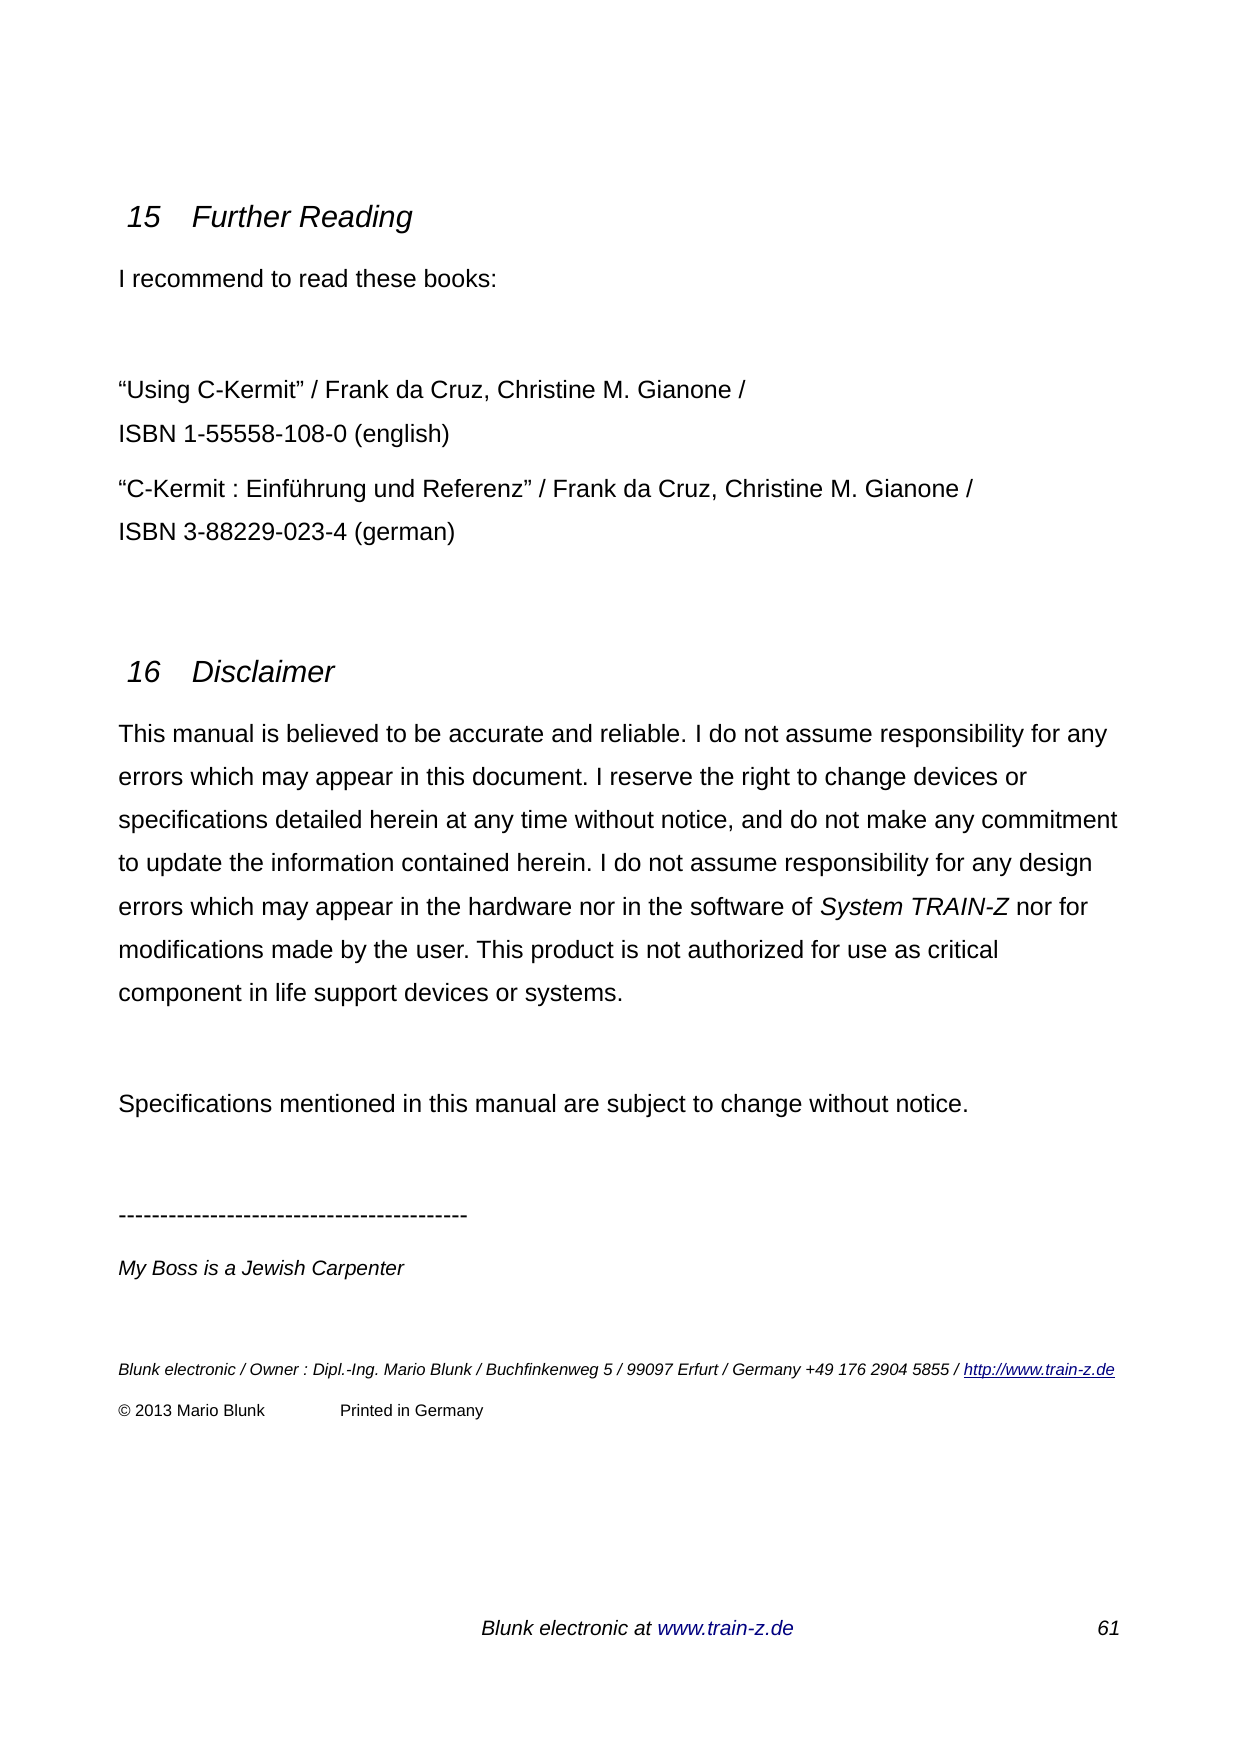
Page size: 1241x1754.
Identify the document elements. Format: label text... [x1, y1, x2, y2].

text This manual is believed to be accurate and reliable. I do not assume responsibility for any errors which may appear in this document. I reserve the right to change devices or specifications detailed herein at any time without notice, and do not make any commitment to update the information contained herein. I do not assume responsibility for any design errors which may appear in the hardware nor in the software of System TRAIN-Z nor for modifications made by the user. This product is not authorized for use as critical component in life support devices or systems. [118, 719, 1122, 1006]
text “Using C-Kermit” / Frank da Cruz, Christine M. Gianone / ISBN 1-55558-108-0 (english) [118, 375, 1122, 447]
text “C-Kermit : Einführung und Referenz” / Frank da Cruz, Christine M. Gianone / ISBN 3-88229-023-4 (german) [118, 474, 1122, 546]
subtitle Further Reading [118, 199, 1122, 234]
text I recommend to read these books: [118, 264, 1122, 293]
text © 2013 Mario Blunk Printed in Germany [118, 1401, 1122, 1420]
text Specifications mentioned in this manual are subject to change without notice. [118, 1089, 1122, 1118]
subtitle Disclaimer [118, 653, 1122, 689]
text My Boss is a Jewish Carpenter [118, 1256, 1122, 1280]
text ------------------------------------------ [118, 1200, 1122, 1229]
text Blunk electronic / Owner : Dipl.-Ing. Mario Blunk / Buchfinkenweg 5 / 99097 Erfurt / Germany +49 176 2904 5855 / http://www.train-z.de [118, 1360, 1122, 1379]
